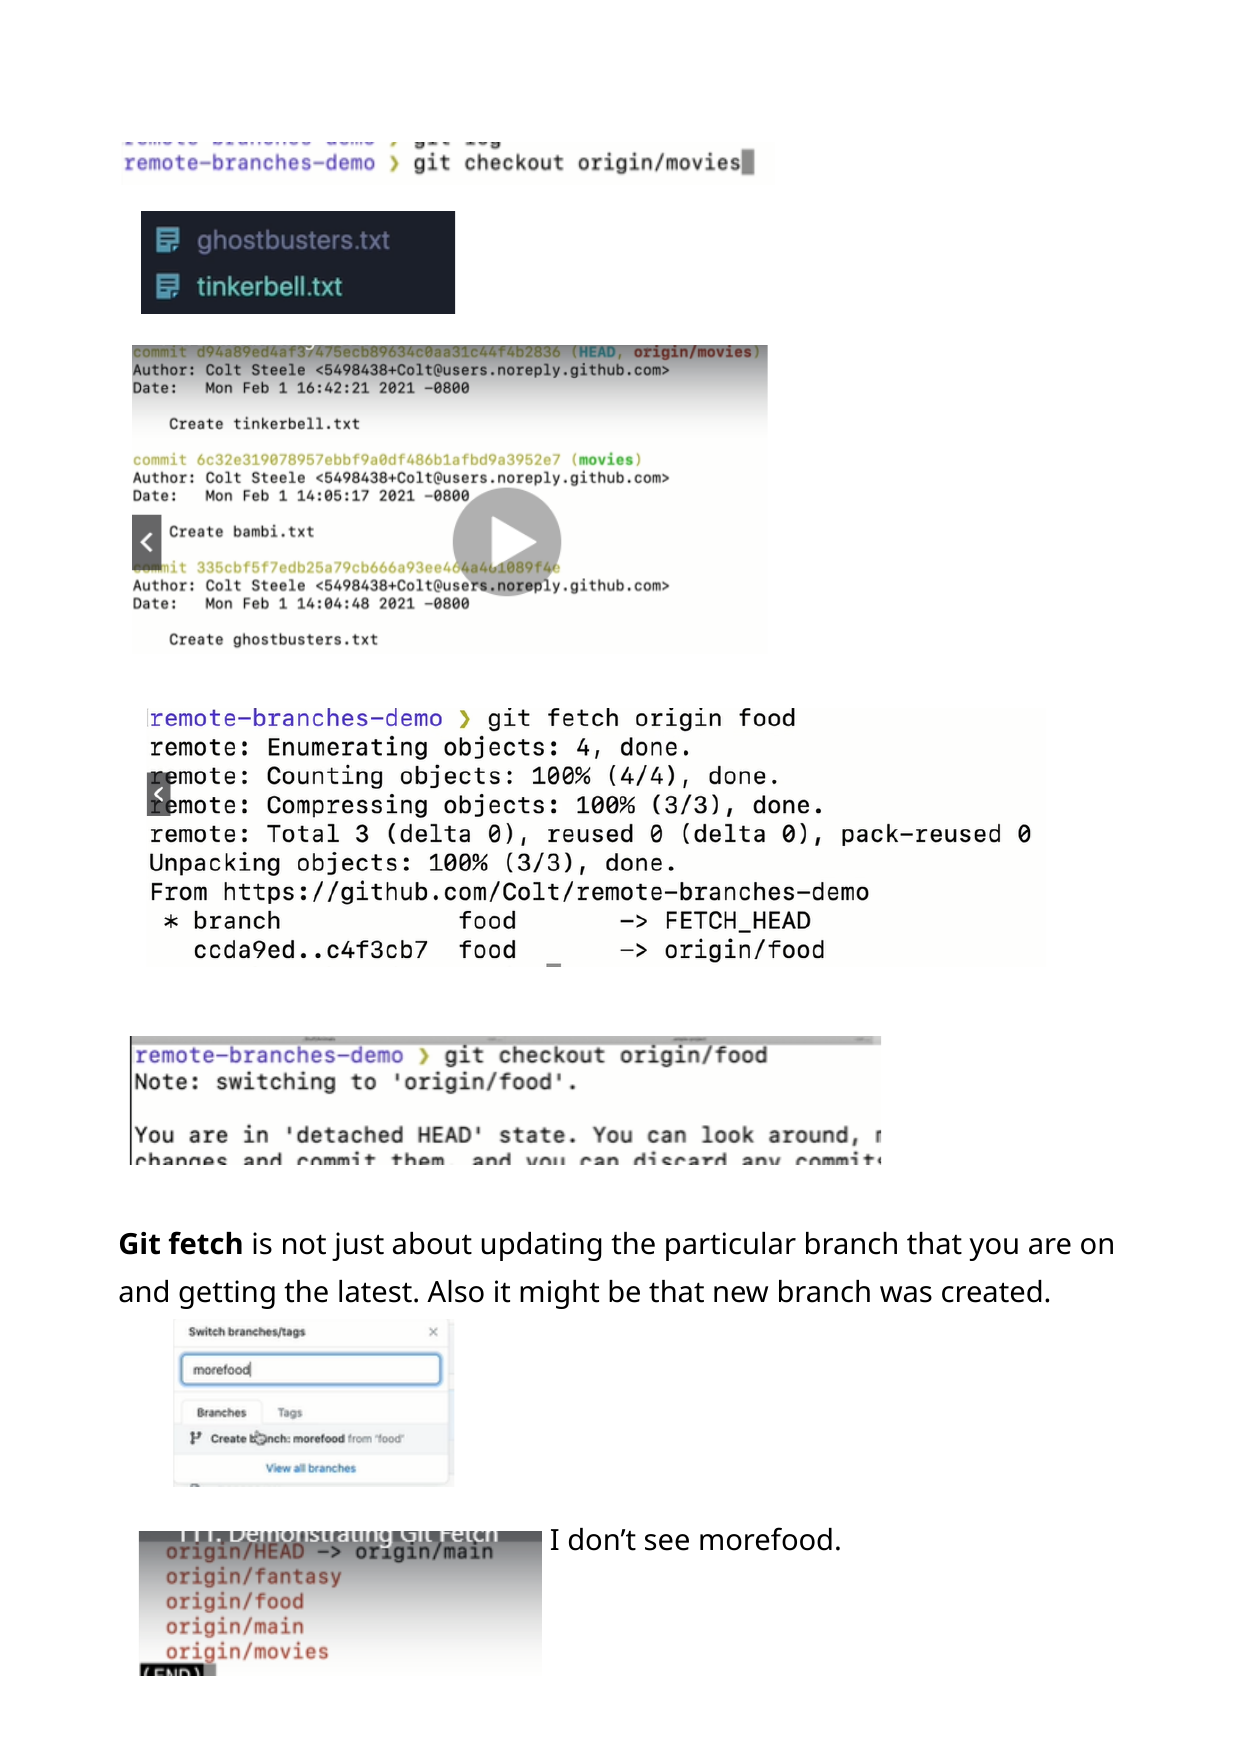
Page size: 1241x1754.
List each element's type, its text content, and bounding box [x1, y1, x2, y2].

text I don’t see morefood. [118, 1520, 1122, 1559]
picture [129, 1036, 882, 1165]
picture [141, 211, 456, 314]
picture [173, 1319, 455, 1487]
picture [121, 142, 775, 185]
picture [132, 345, 768, 654]
text Git fetch is not just about updating the particular branch that you are on and getting the latest. Also it might be that new branch was created. [118, 1223, 1122, 1311]
picture [146, 708, 1047, 967]
picture [138, 1531, 542, 1676]
